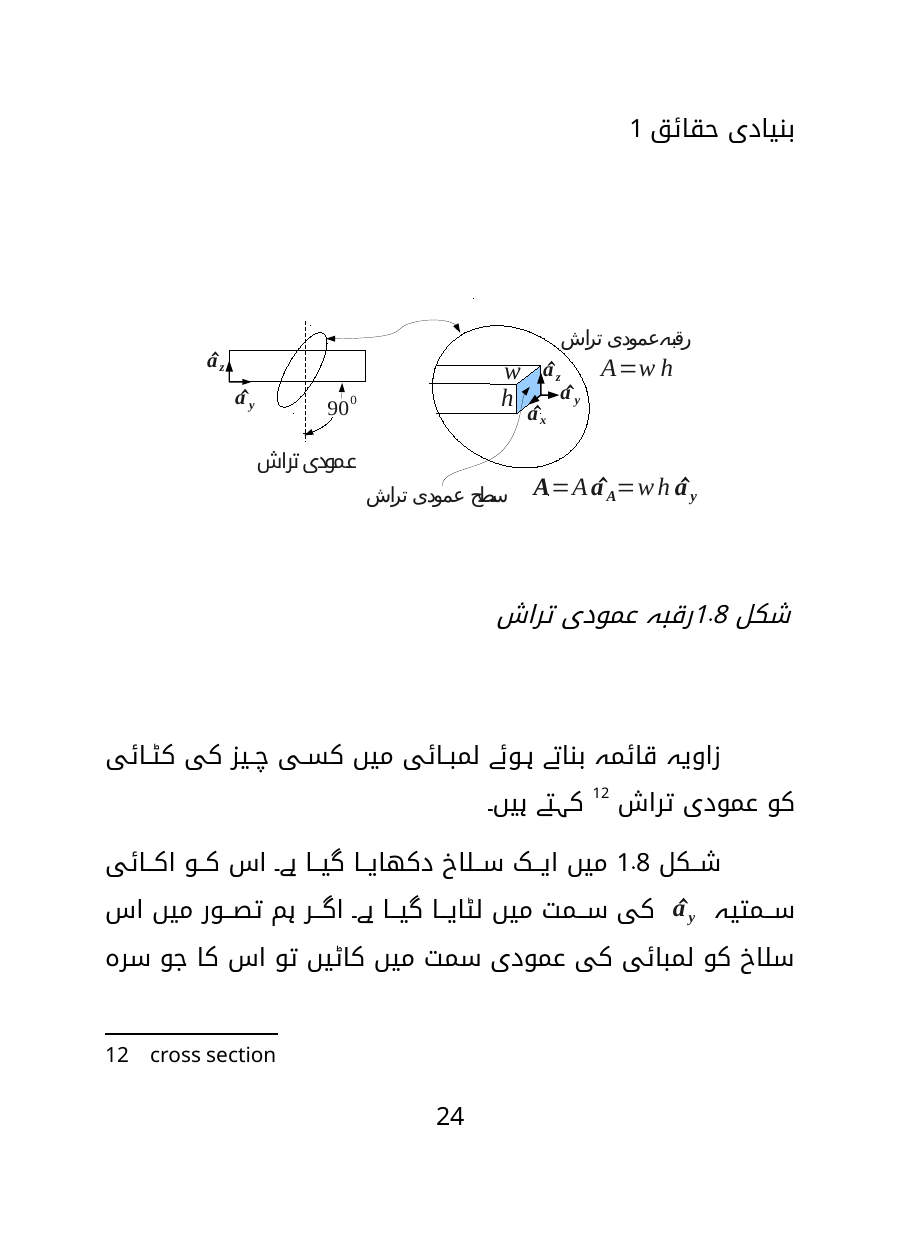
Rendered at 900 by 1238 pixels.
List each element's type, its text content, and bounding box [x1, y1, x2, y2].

text زاویہ قائمہ بناتے ہوئے لمبائی میں کسی چیز کی کٹائی کو عمودی تراش کہتے ہیں۔ [105, 732, 795, 827]
text شکل 1.8 میں ایک سلاخ دکھایا گیا ہے۔ اس کو اکائی سمتیہکی سمت میں لٹایا گیا ہے۔ اگر ہم تصور میں اس سلاخ کو لمبائی کی عمودی سمت میں کاٹیں تو اس کا جو سرہ بنے گا اس سطح کے رقبہ کو رقبہ عمودی تراش کہتے ہیں۔ شکل میں دکھایا گیا رقبہ عمودی تراش کی مقدار ہے جہاں [105, 839, 795, 981]
text شکل 1.8رقبہ عمودی تراش [110, 195, 790, 639]
text cross section [105, 1040, 795, 1068]
